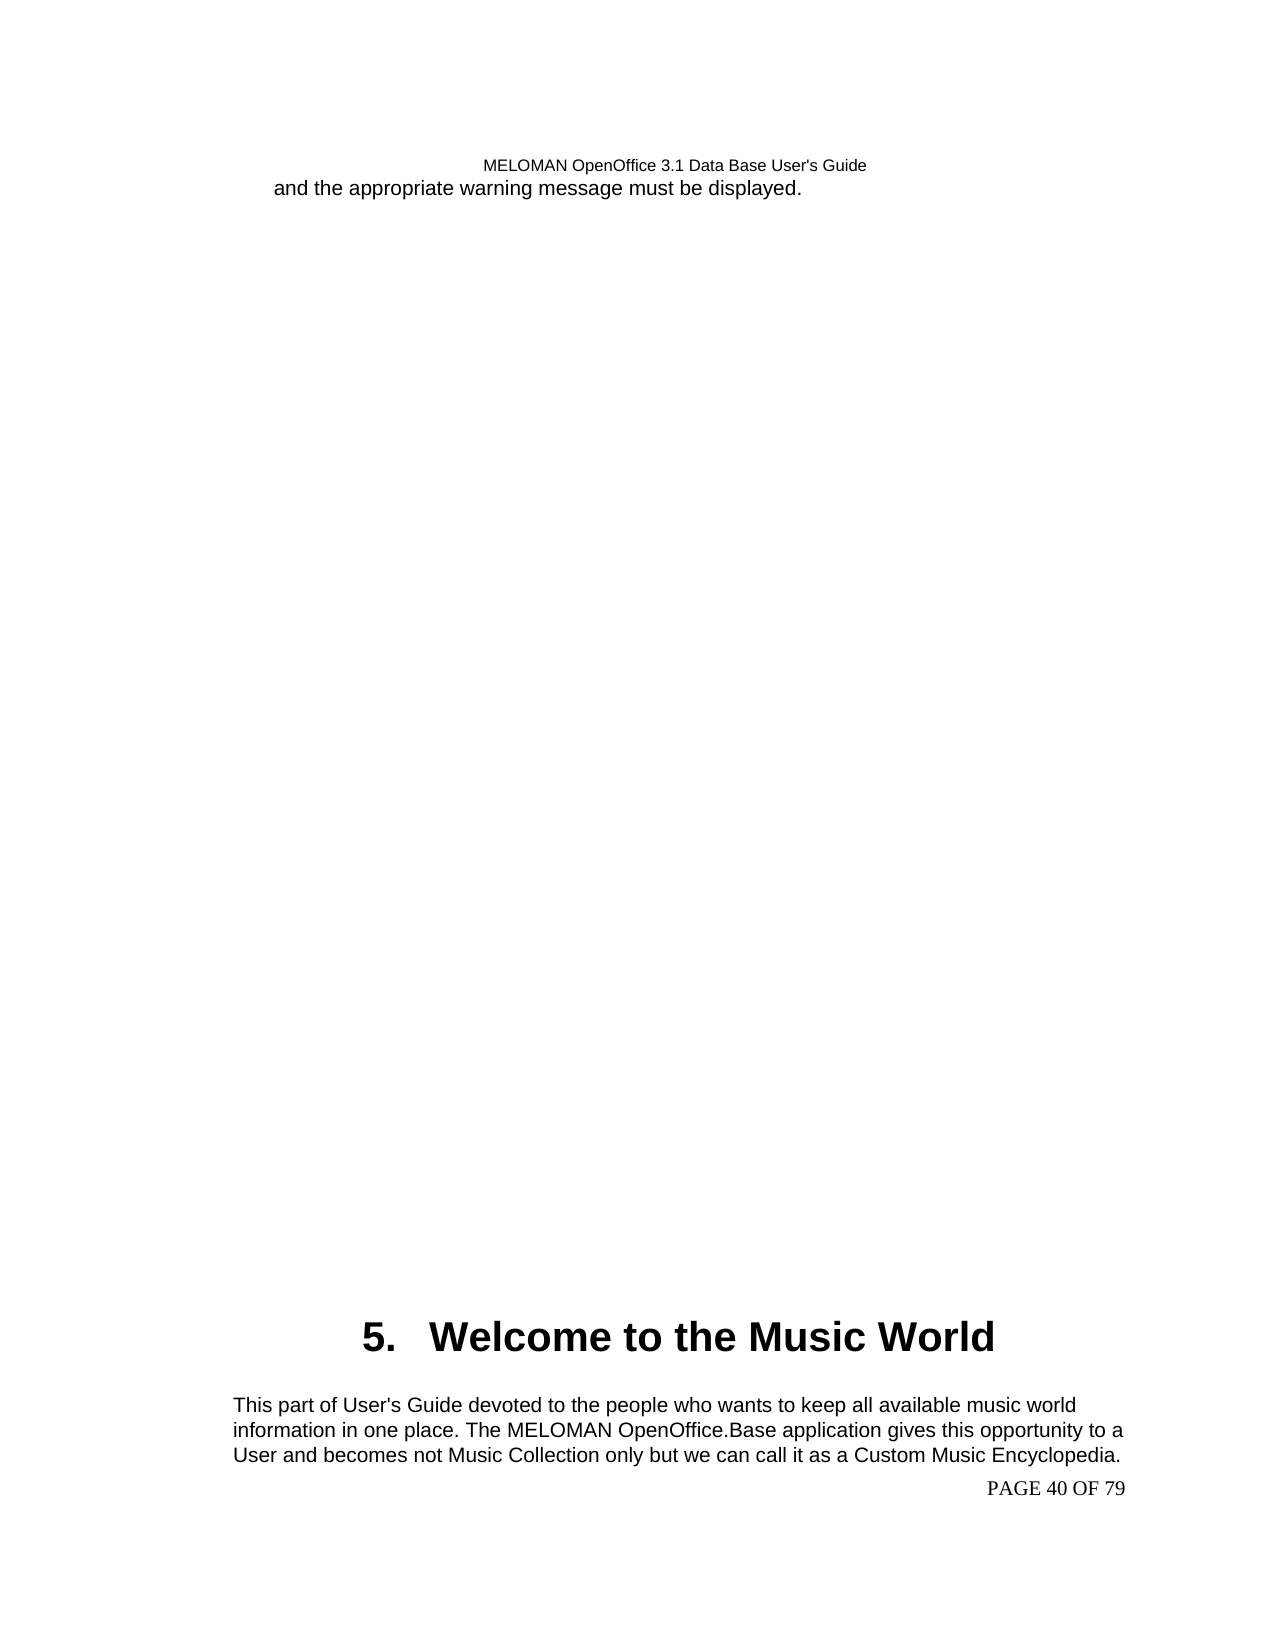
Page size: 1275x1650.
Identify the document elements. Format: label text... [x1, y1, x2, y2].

subtitle Welcome to the Music World [233, 1312, 1125, 1360]
list and the appropriate warning message must be displayed. [273, 175, 1125, 200]
text This part of User's Guide devoted to the people who wants to keep all available music world information in one place. The MELOMAN OpenOffice.Base application gives this opportunity to a User and becomes not Music Collection only but we can call it as a Custom Music Encyclopedia. [233, 1392, 1125, 1467]
